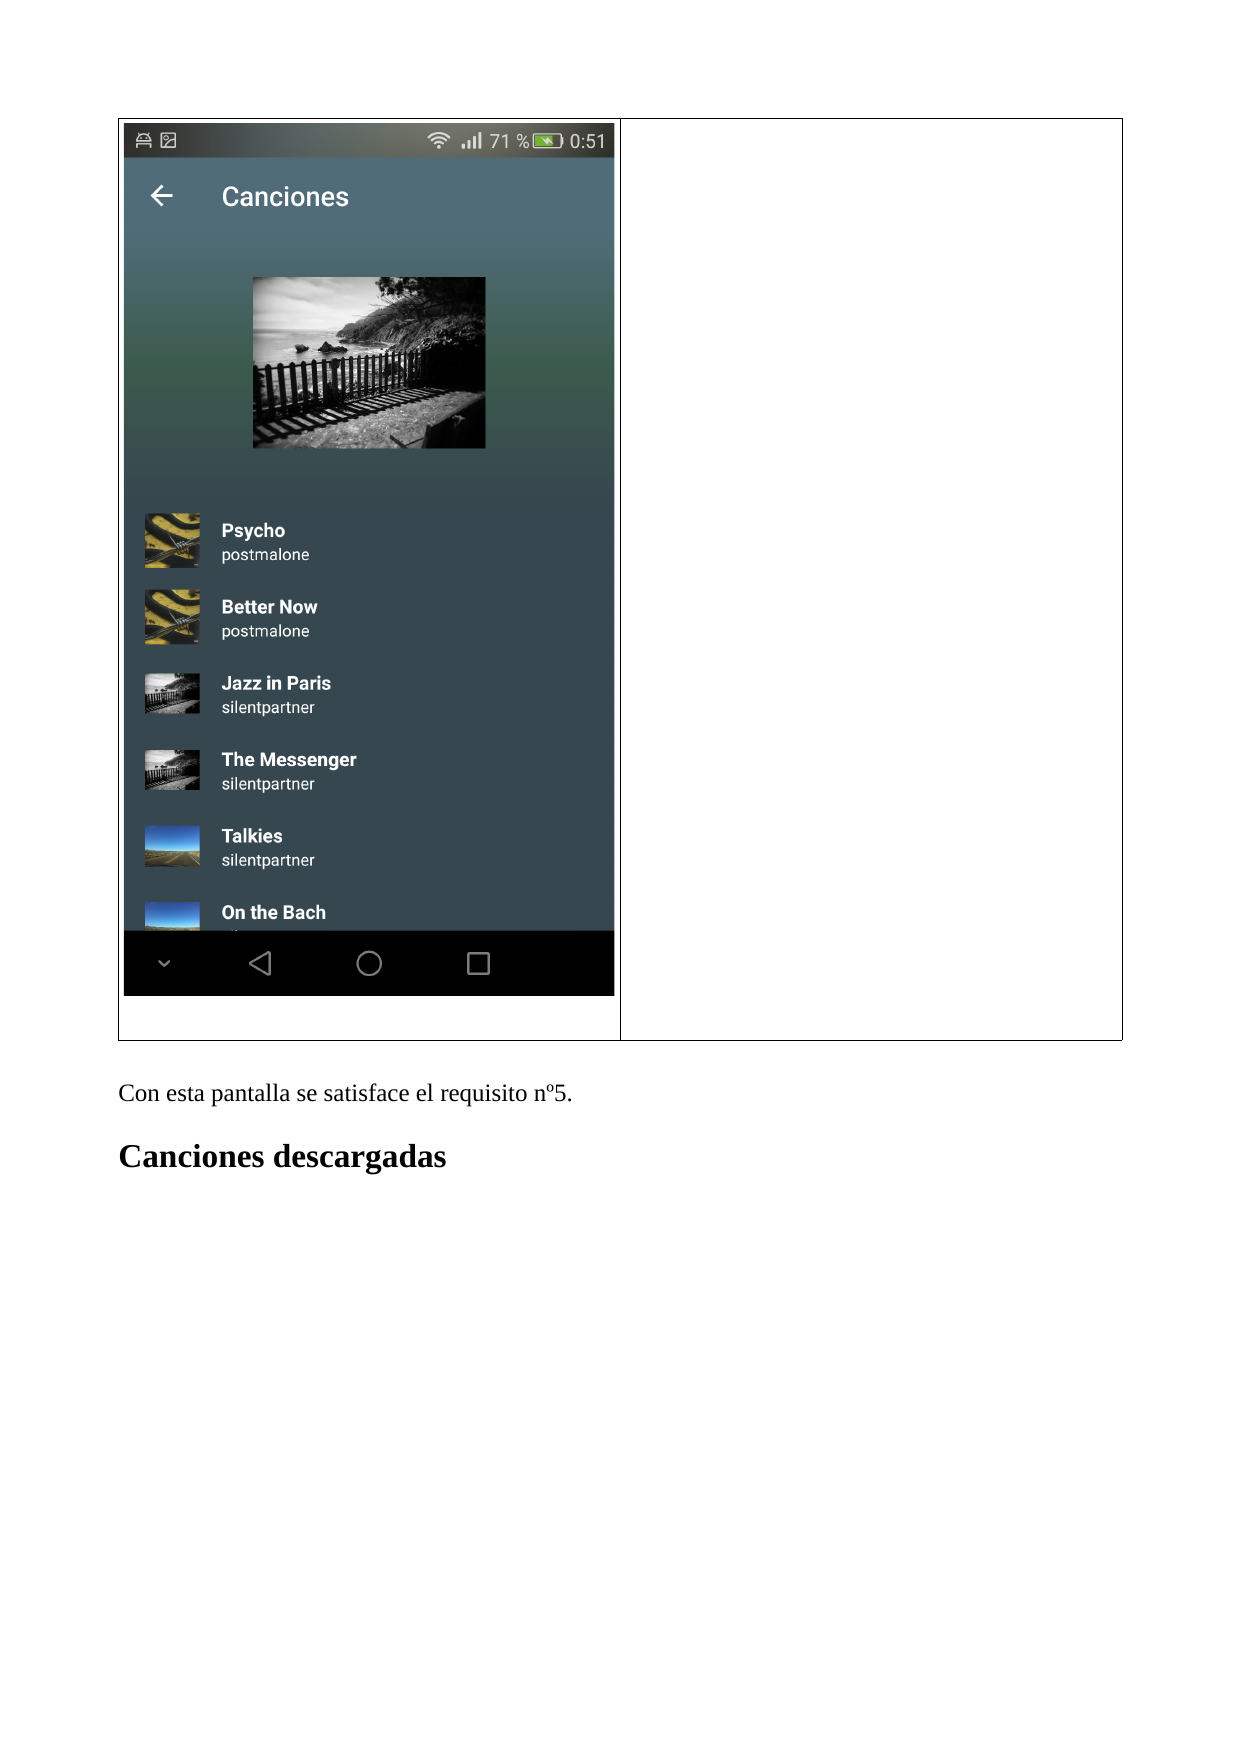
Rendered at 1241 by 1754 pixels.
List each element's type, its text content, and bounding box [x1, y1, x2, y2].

table_header [119, 119, 620, 1040]
table_header [621, 119, 1122, 1040]
text Canciones descargadas [118, 1136, 1122, 1174]
text Con esta pantalla se satisface el requisito nº5. [118, 1078, 1122, 1107]
picture [123, 123, 615, 996]
